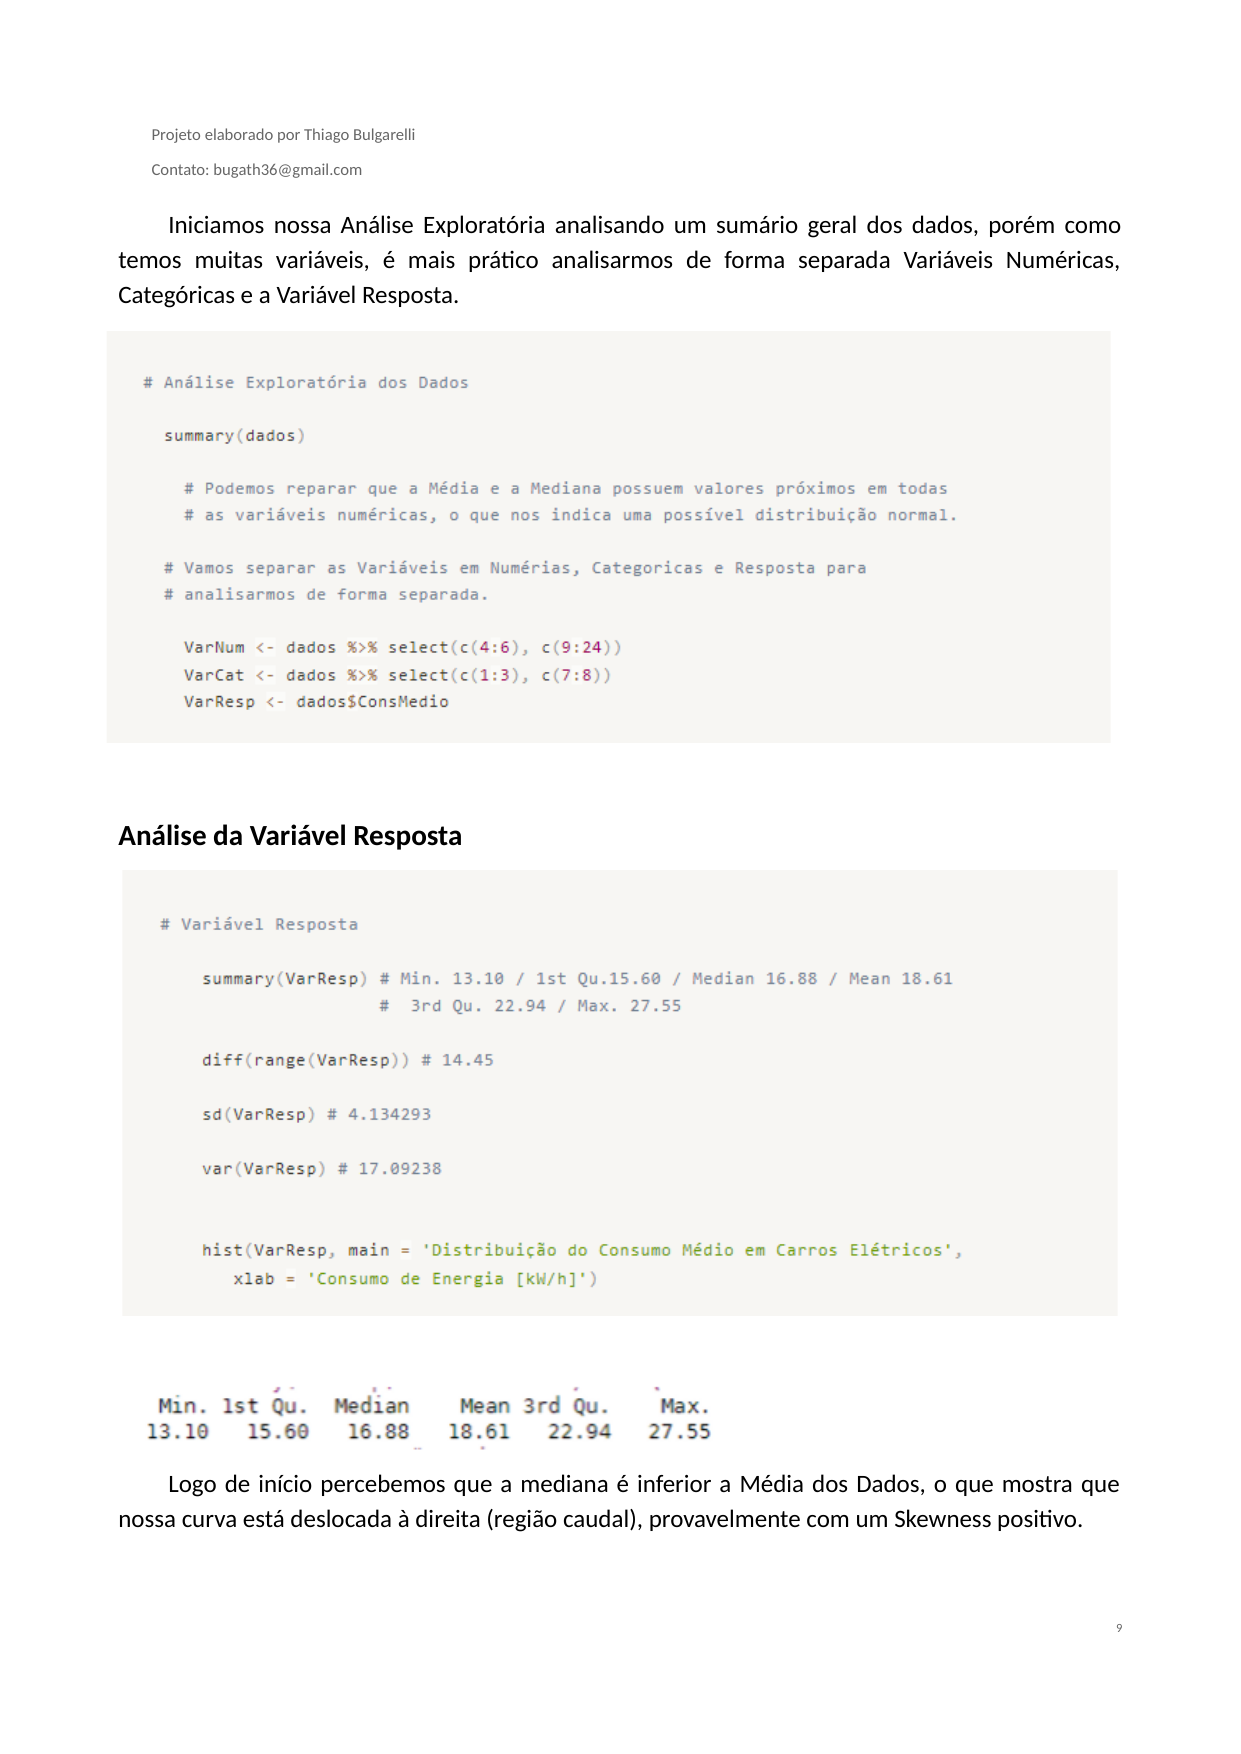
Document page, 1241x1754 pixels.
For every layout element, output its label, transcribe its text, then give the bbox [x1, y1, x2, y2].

text Logo de início percebemos que a mediana é inferior a Média dos Dados, o que mostra que nossa curva está deslocada à direita (região caudal), provavelmente com um Skewness positivo. [118, 1468, 1122, 1534]
picture [106, 331, 1111, 743]
picture [121, 1382, 725, 1453]
subtitle Análise da Variável Resposta [118, 817, 1122, 853]
picture [122, 870, 1118, 1316]
text Iniciamos nossa Análise Exploratória analisando um sumário geral dos dados, porém como temos muitas variáveis, é mais prático analisarmos de forma separada Variáveis Numéricas, Categóricas e a Variável Resposta. [118, 209, 1122, 309]
